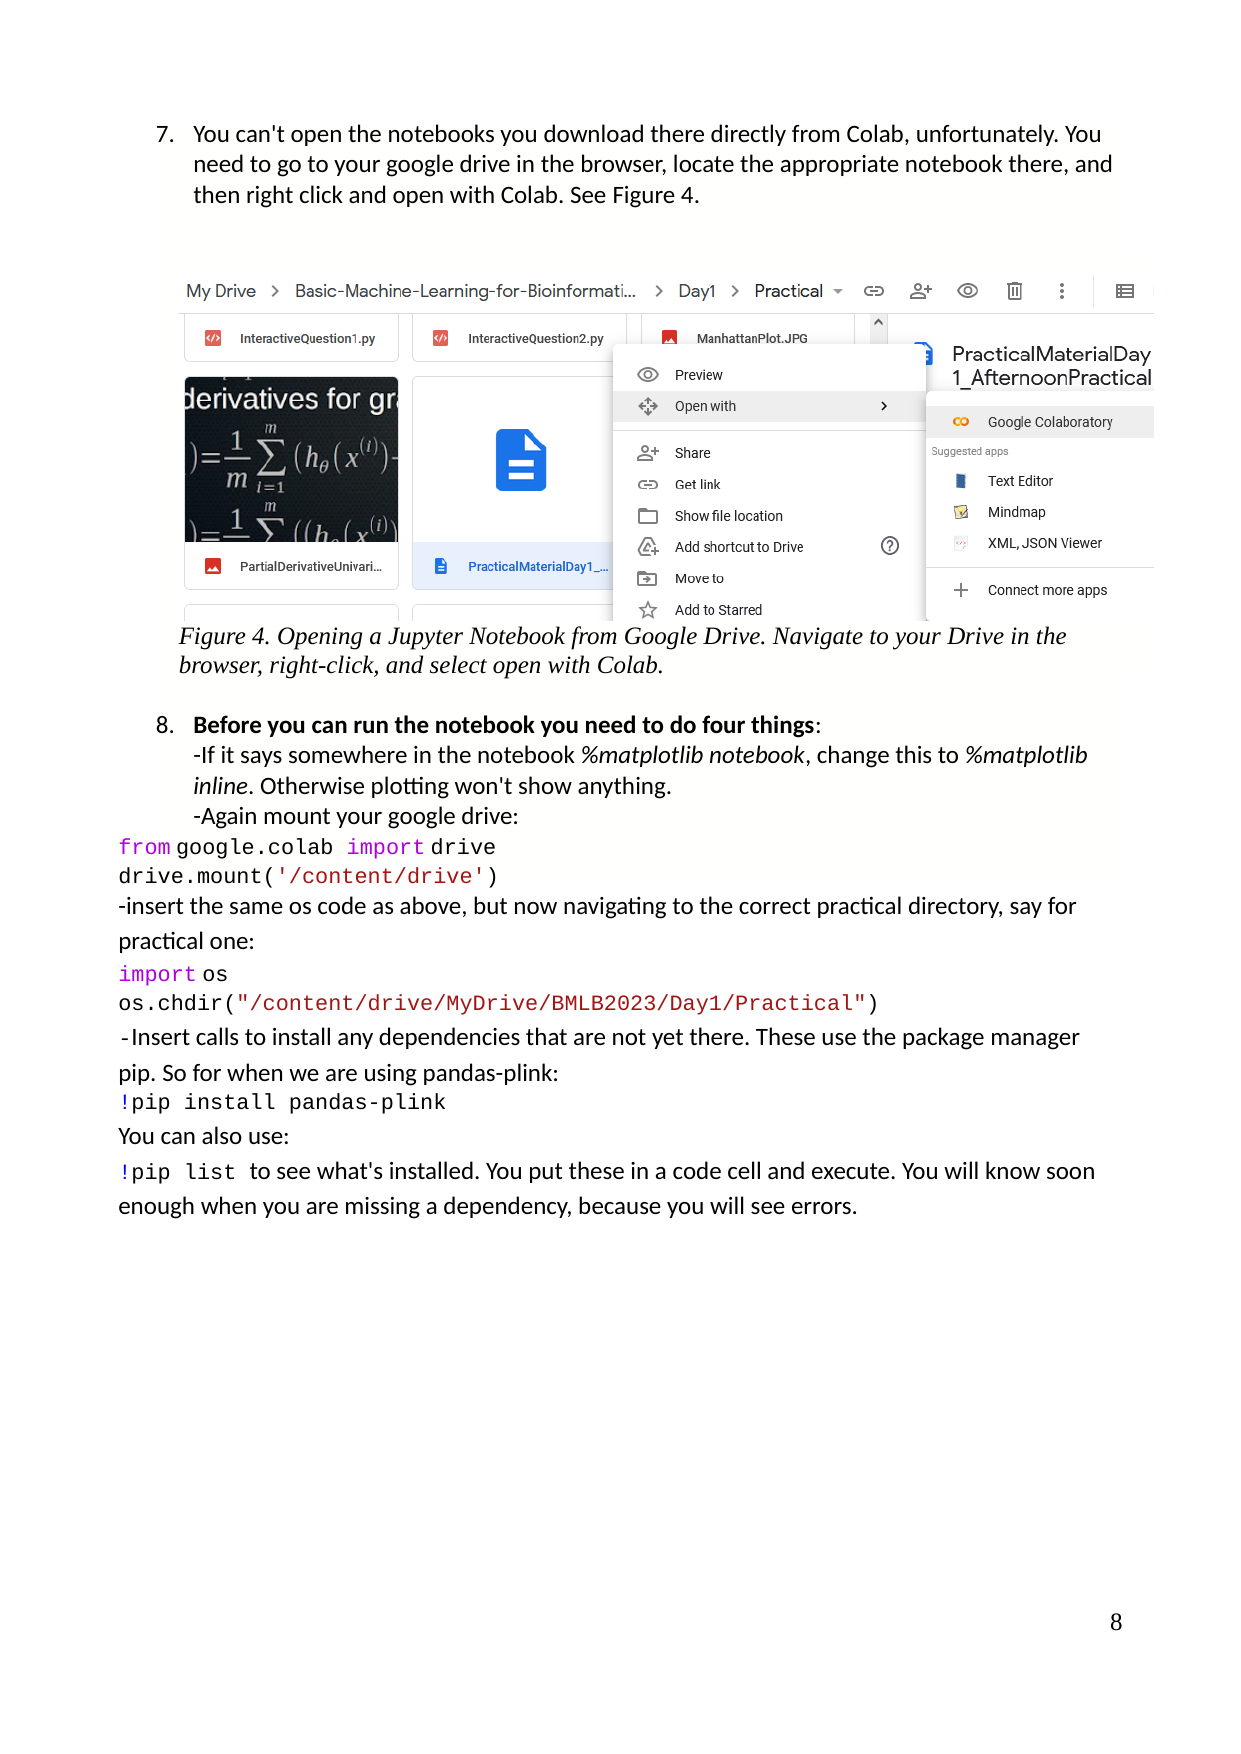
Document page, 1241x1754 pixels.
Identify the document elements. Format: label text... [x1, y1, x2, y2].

list You can't open the notebooks you download there directly from Colab, unfortunately. You need to go to your google drive in the browser, locate the appropriate notebook there, and then right click and open with Colab. See Figure 4. [156, 118, 1154, 709]
list -insert the same os code as above, but now navigating to the correct practical directory, say for practical one: import os os.chdir("/content/drive/MyDrive/BMLB2023/Day1/Practical") -Insert calls to install any dependencies that are not yet there. These use the package manager pip. So for when we are using pandas-plink: !pip install pandas-plink You can also use: !pip list to see what's installed. You put these in a code cell and execute. You will know soon enough when you are missing a dependency, because you will see errors. [118, 890, 1122, 1221]
list Figure 4. Opening a Jupyter Notebook from Google Drive. Navigate to your Drive in the browser, right-click, and select open with Colab. [178, 621, 1154, 678]
picture [178, 268, 1155, 621]
list Before you can run the notebook you need to do four things: -If it says somewhere in the notebook %matplotlib notebook, change this to %matplotlib inline. Otherwise plotting won't show anything. -Again mount your google drive: [156, 709, 1122, 831]
list from google.colab import drive drive.mount('/content/drive') [118, 831, 1122, 890]
